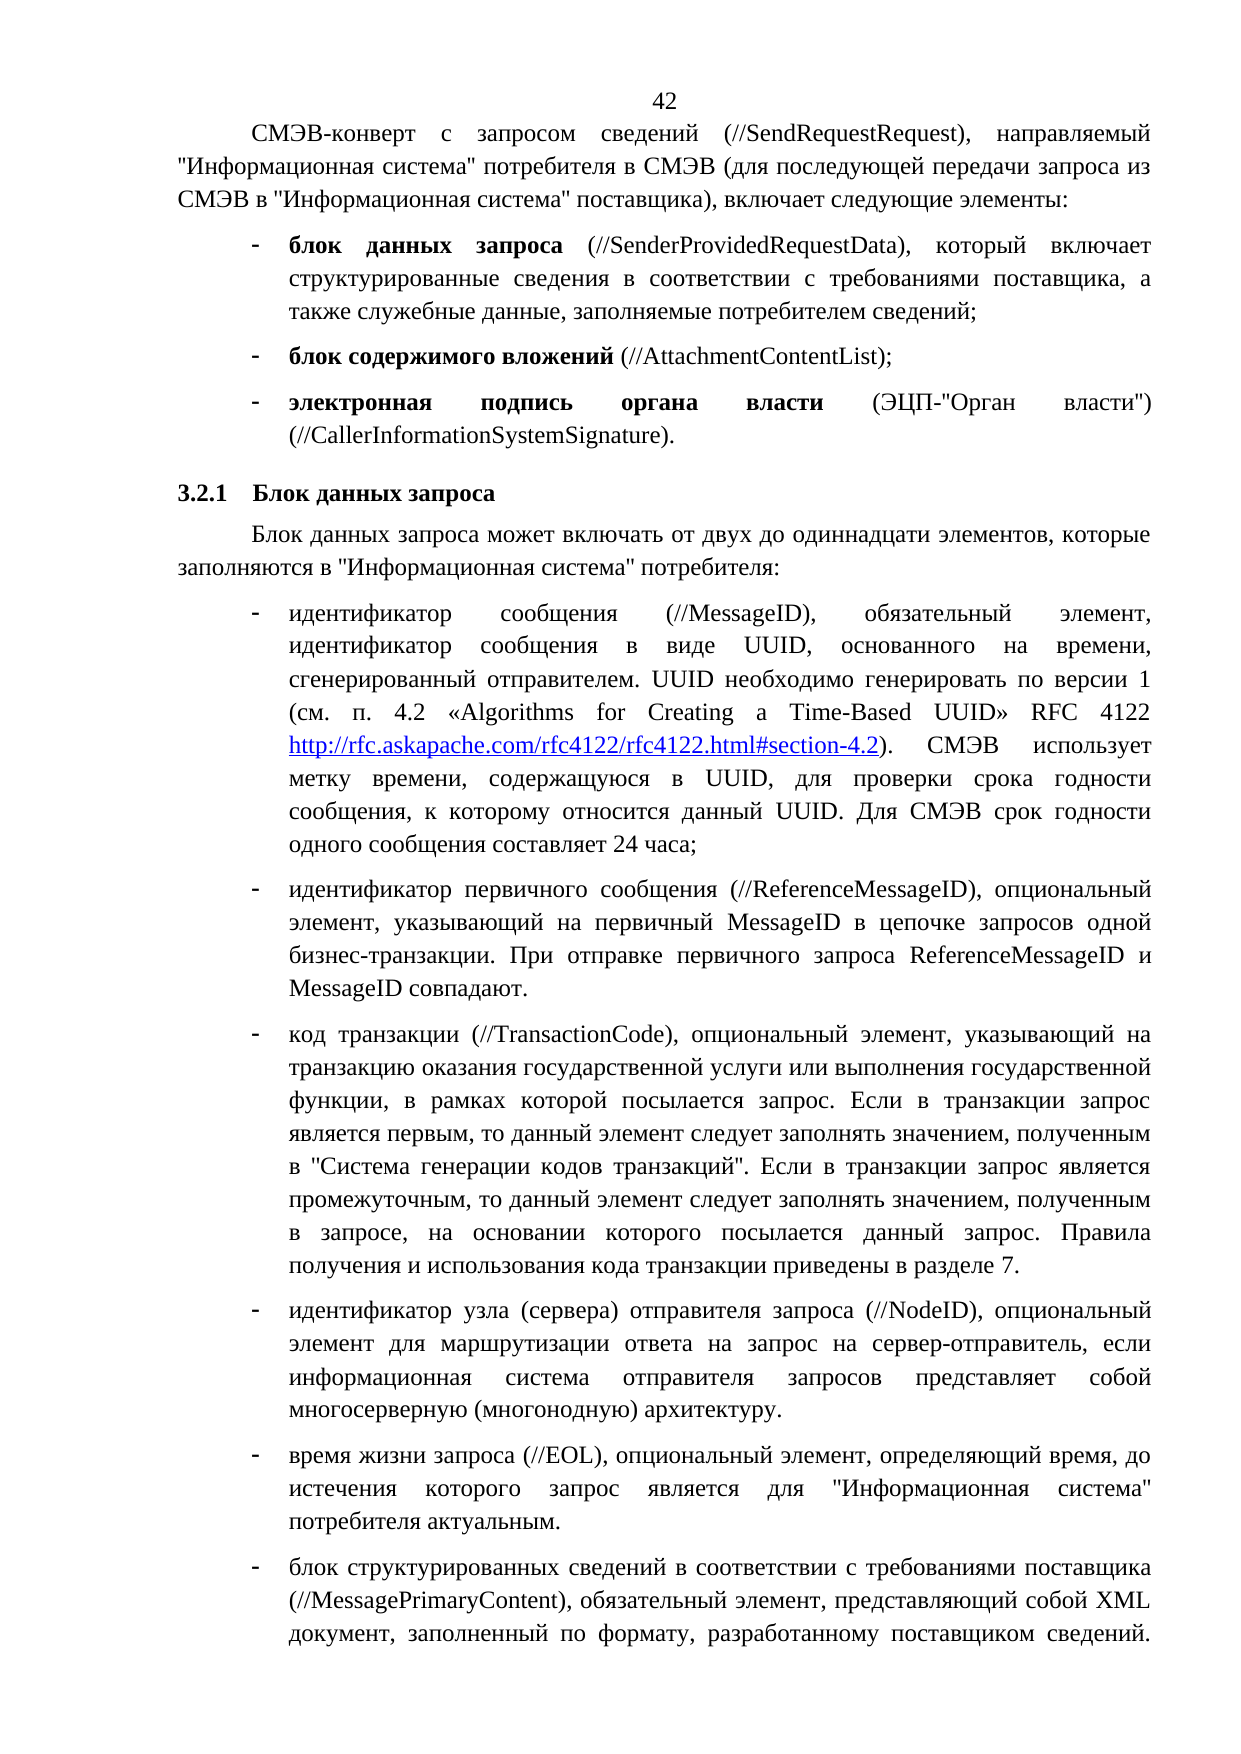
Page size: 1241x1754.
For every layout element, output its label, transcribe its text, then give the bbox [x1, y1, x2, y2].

list блок данных запроса (//SenderProvidedRequestData), который включает структурированные сведения в соответствии с требованиями поставщика, а также служебные данные, заполняемые потребителем сведений; [251, 230, 1152, 324]
text СМЭВ-конверт с запросом сведений (//SendRequestRequest), направляемый ''Информационная система'' потребителя в СМЭВ (для последующей передачи запроса из СМЭВ в ''Информационная система'' поставщика), включает следующие элементы: [177, 118, 1152, 213]
list время жизни запроса (//EOL), опциональный элемент, определяющий время, до истечения которого запрос является для ''Информационная система'' потребителя актуальным. [251, 1440, 1152, 1535]
list идентификатор сообщения (//MessageID), обязательный элемент, идентификатор сообщения в виде UUID, основанного на времени, сгенерированный отправителем. UUID необходимо генерировать по версии 1 (см. п. 4.2 «Algorithms for Creating a Time-Based UUID» RFC 4122 http://rfc.askapache.com/rfc4122/rfc4122.html#section-4.2). СМЭВ использует метку времени, содержащуюся в UUID, для проверки срока годности сообщения, к которому относится данный UUID. Для СМЭВ срок годности одного сообщения составляет 24 часа; [251, 598, 1152, 857]
list идентификатор узла (сервера) отправителя запроса (//NodeID), опциональный элемент для маршрутизации ответа на запрос на сервер-отправитель, если информационная система отправителя запросов представляет собой многосерверную (многонодную) архитектуру. [251, 1296, 1152, 1423]
text Блок данных запроса может включать от двух до одиннадцати элементов, которые заполняются в ''Информационная система'' потребителя: [177, 519, 1152, 581]
list идентификатор первичного сообщения (//ReferenceMessageID), опциональный элемент, указывающий на первичный MessageID в цепочке запросов одной бизнес-транзакции. При отправке первичного запроса ReferenceMessageID и MessageID совпадают. [251, 874, 1152, 1002]
list блок содержимого вложений (//AttachmentContentList); [251, 341, 1152, 370]
subtitle Блок данных запроса [177, 478, 1152, 507]
list электронная подпись органа власти (ЭЦП-''Орган власти'') (//CallerInformationSystemSignature). [251, 387, 1152, 448]
list код транзакции (//TransactionCode), опциональный элемент, указывающий на транзакцию оказания государственной услуги или выполнения государственной функции, в рамках которой посылается запрос. Если в транзакции запрос является первым, то данный элемент следует заполнять значением, полученным в ''Система генерации кодов транзакций''. Если в транзакции запрос является промежуточным, то данный элемент следует заполнять значением, полученным в запросе, на основании которого посылается данный запрос. Правила получения и использования кода транзакции приведены в разделе 7. [251, 1019, 1152, 1279]
list блок структурированных сведений в соответствии с требованиями поставщика (//MessagePrimaryContent), обязательный элемент, представляющий собой XML документ, заполненный по формату, разработанному поставщиком сведений. [251, 1552, 1152, 1646]
